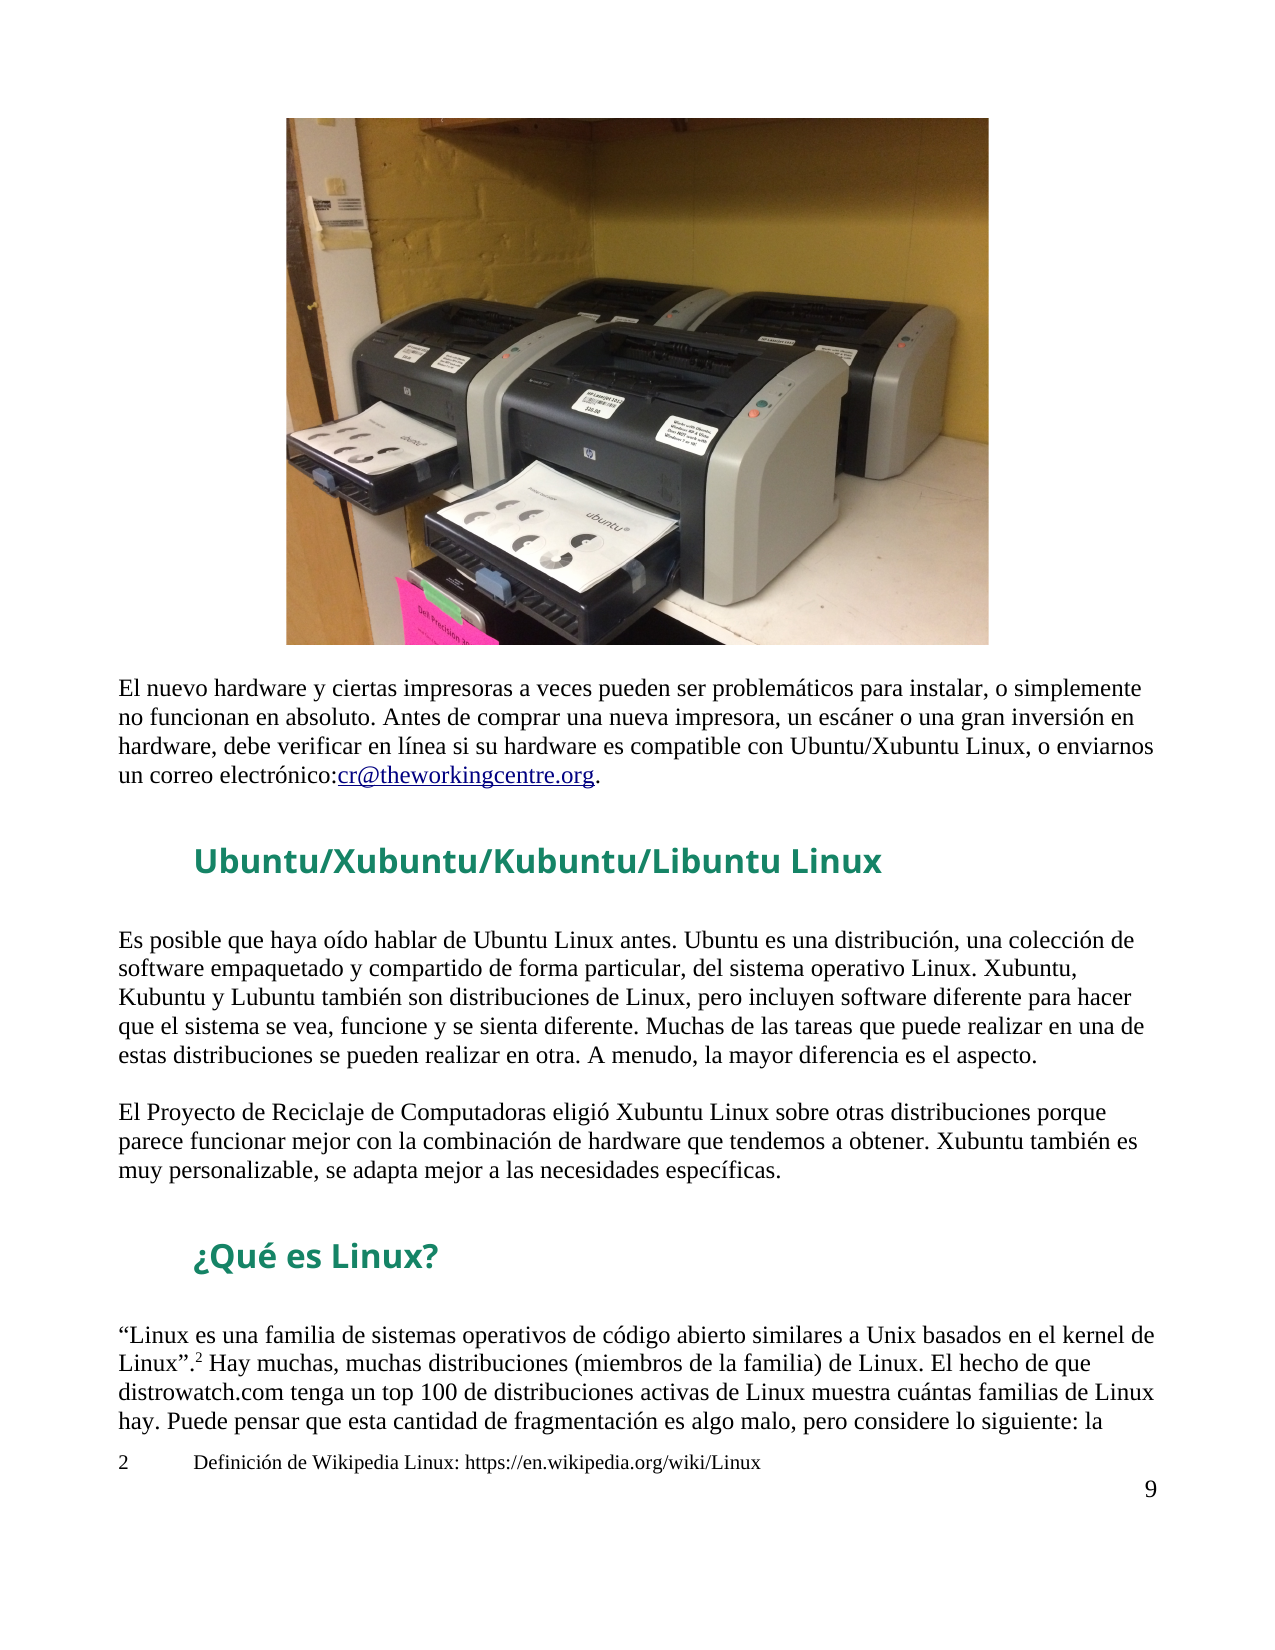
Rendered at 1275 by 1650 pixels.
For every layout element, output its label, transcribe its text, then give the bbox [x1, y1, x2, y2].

text Definición de Wikipedia Linux: https://en.wikipedia.org/wiki/Linux [118, 1449, 1157, 1474]
subtitle Ubuntu/Xubuntu/Kubuntu/Libuntu Linux [118, 838, 1157, 883]
subtitle ¿Qué es Linux? [118, 1233, 1157, 1278]
text El Proyecto de Reciclaje de Computadoras eligió Xubuntu Linux sobre otras distribuciones porque parece funcionar mejor con la combinación de hardware que tendemos a obtener. Xubuntu también es muy personalizable, se adapta mejor a las necesidades específicas. [118, 1097, 1157, 1183]
text El nuevo hardware y ciertas impresoras a veces pueden ser problemáticos para instalar, o simplemente no funcionan en absoluto. Antes de comprar una nueva impresora, un escáner o una gran inversión en hardware, debe verificar en línea si su hardware es compatible con Ubuntu/Xubuntu Linux, o enviarnos un correo electrónico:cr@theworkingcentre.org. [118, 673, 1157, 788]
text “Linux es una familia de sistemas operativos de código abierto similares a Unix basados ​​en el kernel de Linux”. Hay muchas, muchas distribuciones (miembros de la familia) de Linux. El hecho de que distrowatch.com tenga un top 100 de distribuciones activas de Linux muestra cuántas familias de Linux hay. Puede pensar que esta cantidad de fragmentación es algo malo, pero considere lo siguiente: la [118, 1320, 1157, 1435]
picture [286, 118, 989, 645]
text Es posible que haya oído hablar de Ubuntu Linux antes. Ubuntu es una distribución, una colección de software empaquetado y compartido de forma particular, del sistema operativo Linux. Xubuntu, Kubuntu y Lubuntu también son distribuciones de Linux, pero incluyen software diferente para hacer que el sistema se vea, funcione y se sienta diferente. Muchas de las tareas que puede realizar en una de estas distribuciones se pueden realizar en otra. A menudo, la mayor diferencia es el aspecto. [118, 925, 1157, 1068]
